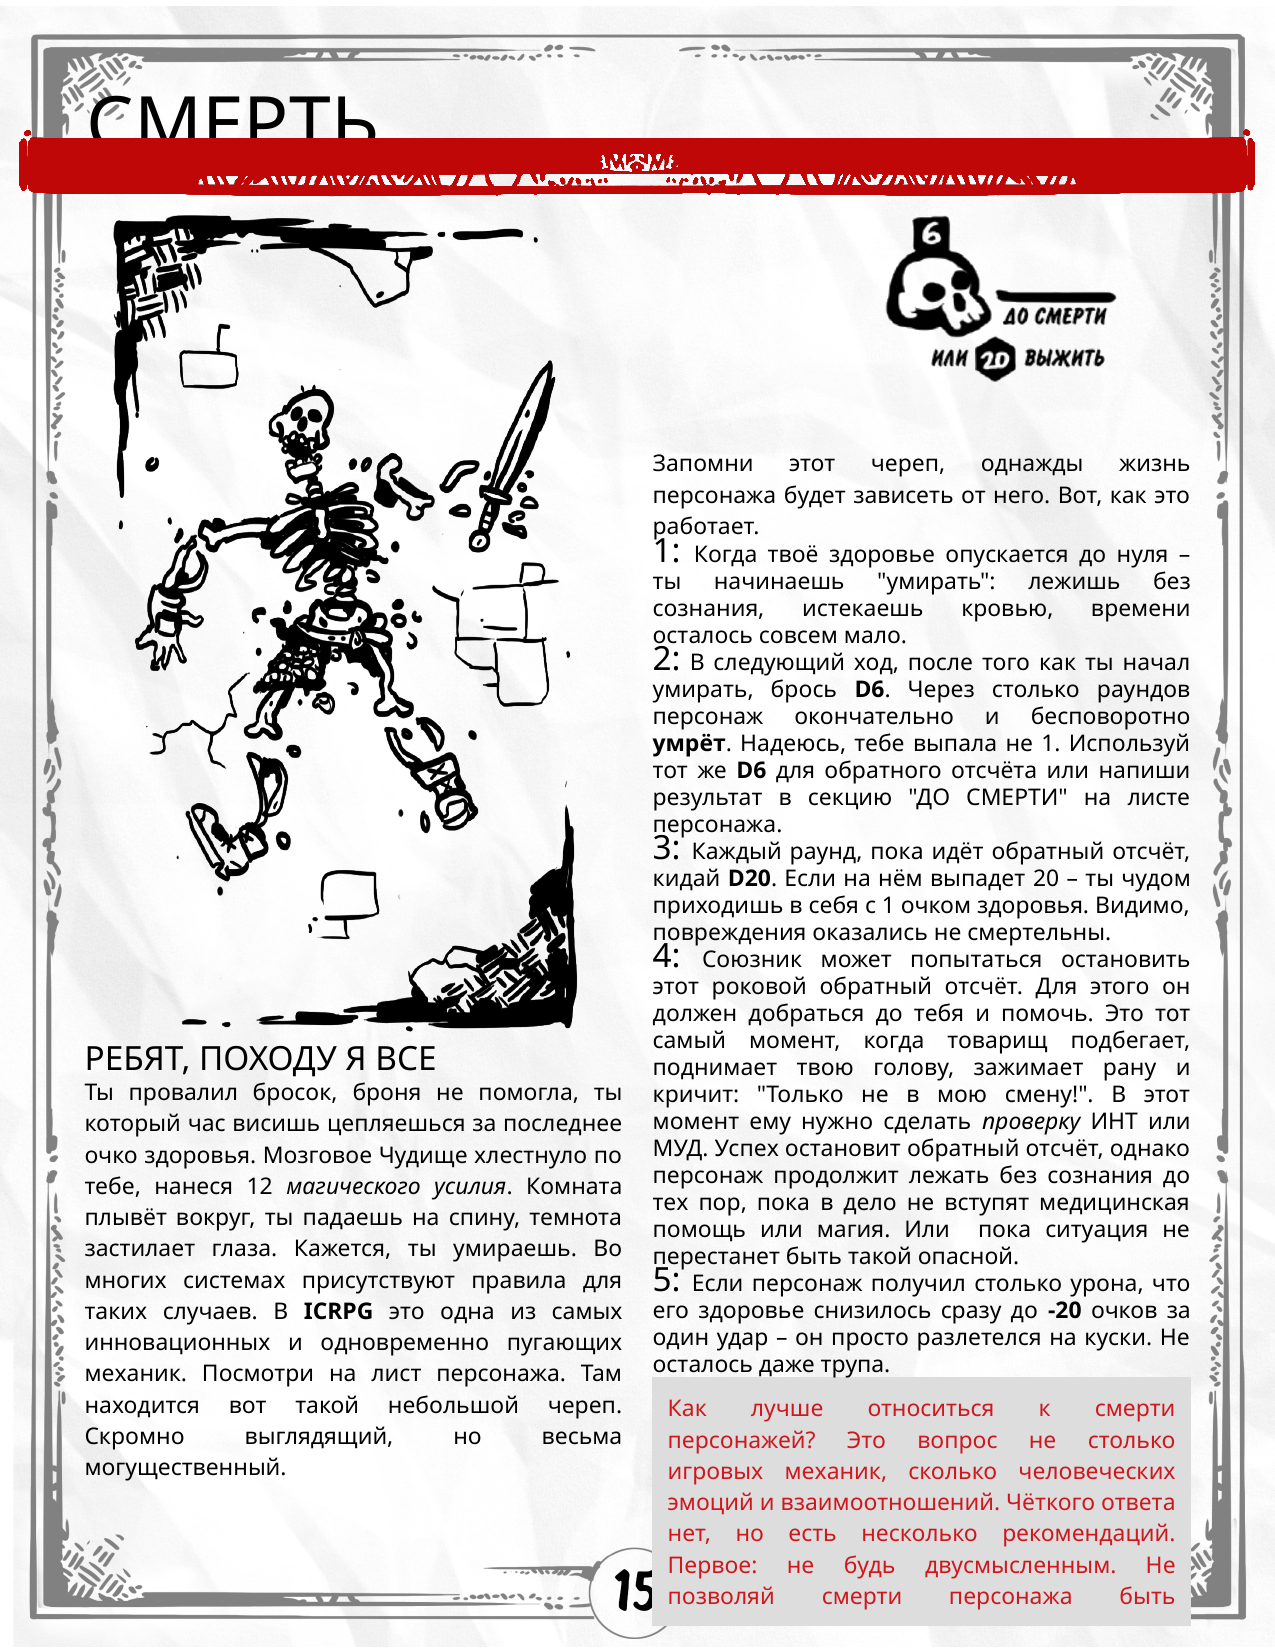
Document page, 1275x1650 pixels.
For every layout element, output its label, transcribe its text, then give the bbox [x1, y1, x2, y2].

text 1: Когда твоё здоровье опускается до нуля – ты начинаешь "умирать": лежишь без сознания, истекаешь кровью, времени осталось совсем мало. [652, 541, 1191, 649]
text 3: Каждый раунд, пока идёт обратный отсчёт, кидай D20. Если на нём выпадет 20 – ты чудом приходишь в себя с 1 очком здоровья. Видимо, повреждения оказались не смертельны. [652, 838, 1191, 946]
subtitle РЕБЯТ, ПОХОДУ Я ВСЕ [311, 1049, 622, 1076]
text Как лучше относиться к смерти персонажей? Это вопрос не столько игровых механик, сколько человеческих эмоций и взаимоотношений. Чёткого ответа нет, но есть несколько рекомендаций. Первое: не будь двусмысленным. Не позволяй смерти персонажа быть [652, 1377, 1191, 1626]
text Ты провалил бросок, броня не помогла, ты который час висишь цепляешься за последнее очко здоровья. Мозговое Чудище хлестнуло по тебе, нанеся 12 магического усилия. Комната плывёт вокруг, ты падаешь на спину, темнота застилает глаза. Кажется, ты умираешь. Во многих системах присутствуют правила для таких случаев. В ICRPG это одна из самых инновационных и одновременно пугающих механик. Посмотри на лист персонажа. Там находится вот такой небольшой череп. Скромно выглядящий, но весьма могущественный. [84, 1076, 622, 1482]
text 2: В следующий ход, после того как ты начал умирать, брось D6. Через столько раундов персонаж окончательно и бесповоротно умрёт. Надеюсь, тебе выпала не 1. Используй тот же D6 для обратного отсчёта или напиши результат в секцию "ДО СМЕРТИ" на листе персонажа. [652, 649, 1191, 838]
text 5: Если персонаж получил столько урона, что его здоровье снизилось сразу до -20 очков за один удар – он просто разлетелся на куски. Не осталось даже трупа. [652, 1269, 1191, 1377]
text Запомни этот череп, однажды жизнь персонажа будет зависеть от него. Вот, как это работает. [652, 447, 1191, 541]
subtitle РЕБЯТ, ПОХОДУ Я ВСЕ [84, 1049, 300, 1076]
text 4: Союзник может попытаться остановить этот роковой обратный отсчёт. Для этого он должен добраться до тебя и помочь. Это тот самый момент, когда товарищ подбегает, поднимает твою голову, зажимает рану и кричит: "Только не в мою смену!". В этот момент ему нужно сделать проверку ИНТ или МУД. Успех остановит обратный отсчёт, однако персонаж продолжит лежать без сознания до тех пор, пока в дело не вступят медицинская помощь или магия. Или пока ситуация не перестанет быть такой опасной. [652, 946, 1191, 1269]
picture [0, 6, 1275, 1647]
